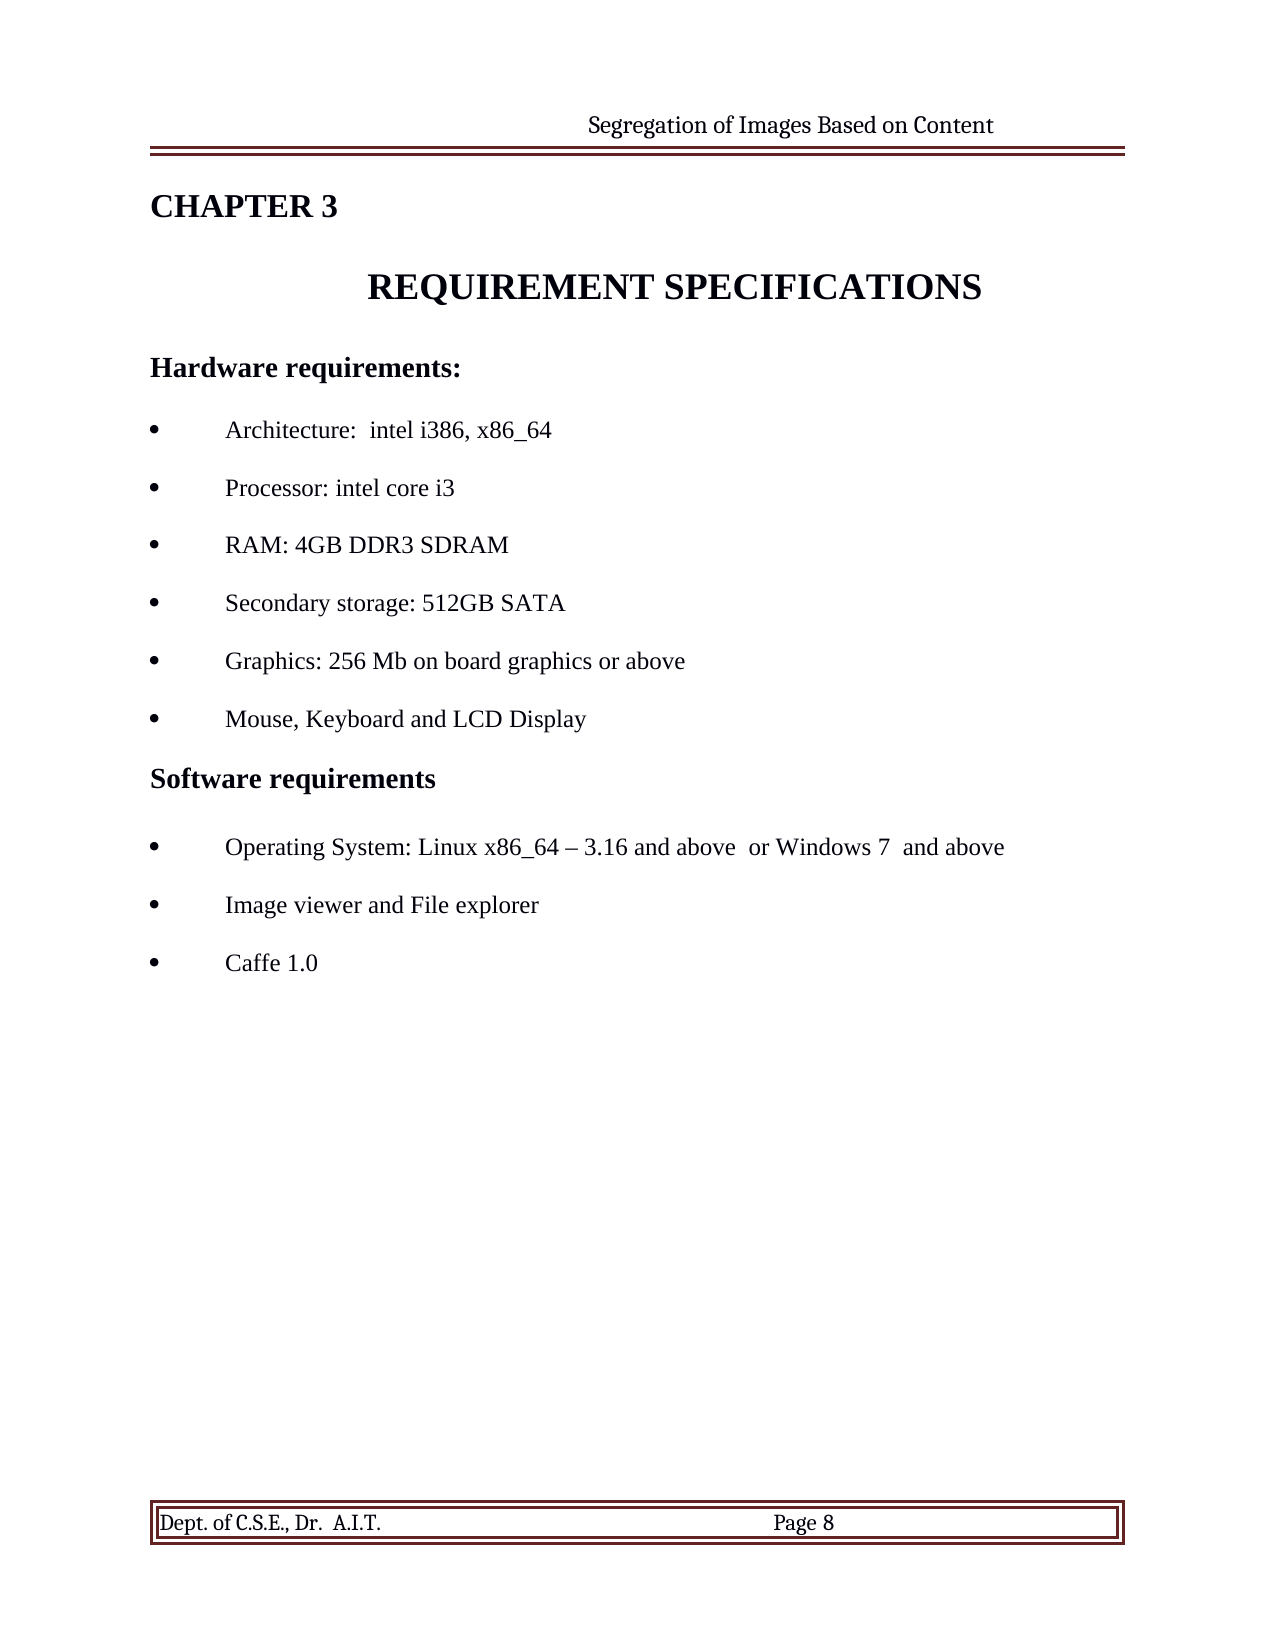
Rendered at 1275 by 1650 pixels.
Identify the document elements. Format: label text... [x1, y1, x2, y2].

text CHAPTER 3 [150, 186, 1125, 225]
list Graphics: 256 Mb on board graphics or above [150, 646, 1125, 675]
list Processor: intel core i3 [150, 473, 1125, 502]
text Software requirements [150, 761, 1125, 795]
list Mouse, Keyboard and LCD Display [150, 704, 1125, 732]
list Caffe 1.0 [150, 948, 1125, 977]
text Hardware requirements: [150, 350, 1125, 384]
list Secondary storage: 512GB SATA [150, 588, 1125, 617]
list RAM: 4GB DDR3 SDRAM [150, 531, 1125, 559]
list Architecture: intel i386, x86_64 [150, 415, 1125, 444]
list Image viewer and File explorer [150, 890, 1125, 919]
list Operating System: Linux x86_64 – 3.16 and above or Windows 7 and above [150, 832, 1125, 861]
text REQUIREMENT SPECIFICATIONS [225, 265, 1125, 308]
